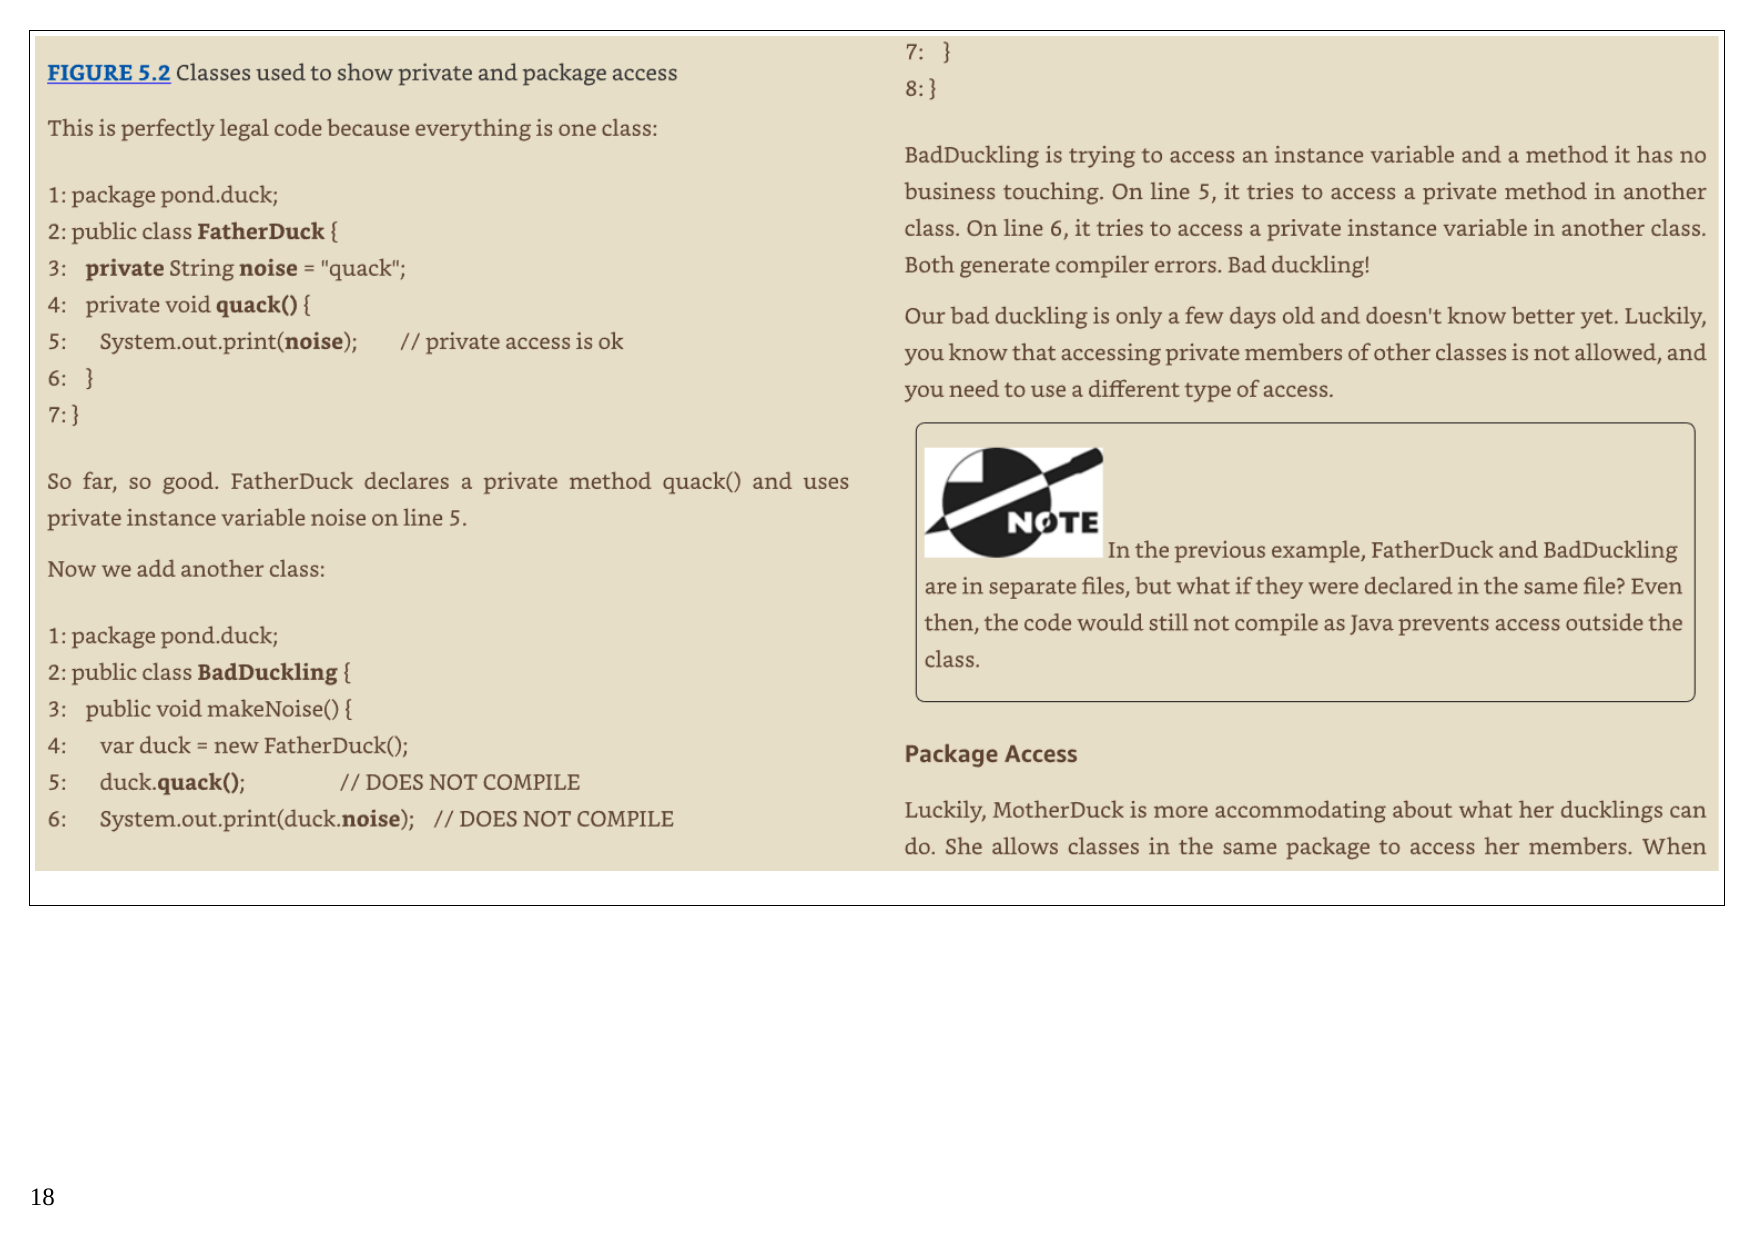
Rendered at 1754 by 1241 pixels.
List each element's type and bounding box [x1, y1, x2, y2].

table_cell [30, 31, 1724, 905]
picture [35, 36, 1719, 871]
